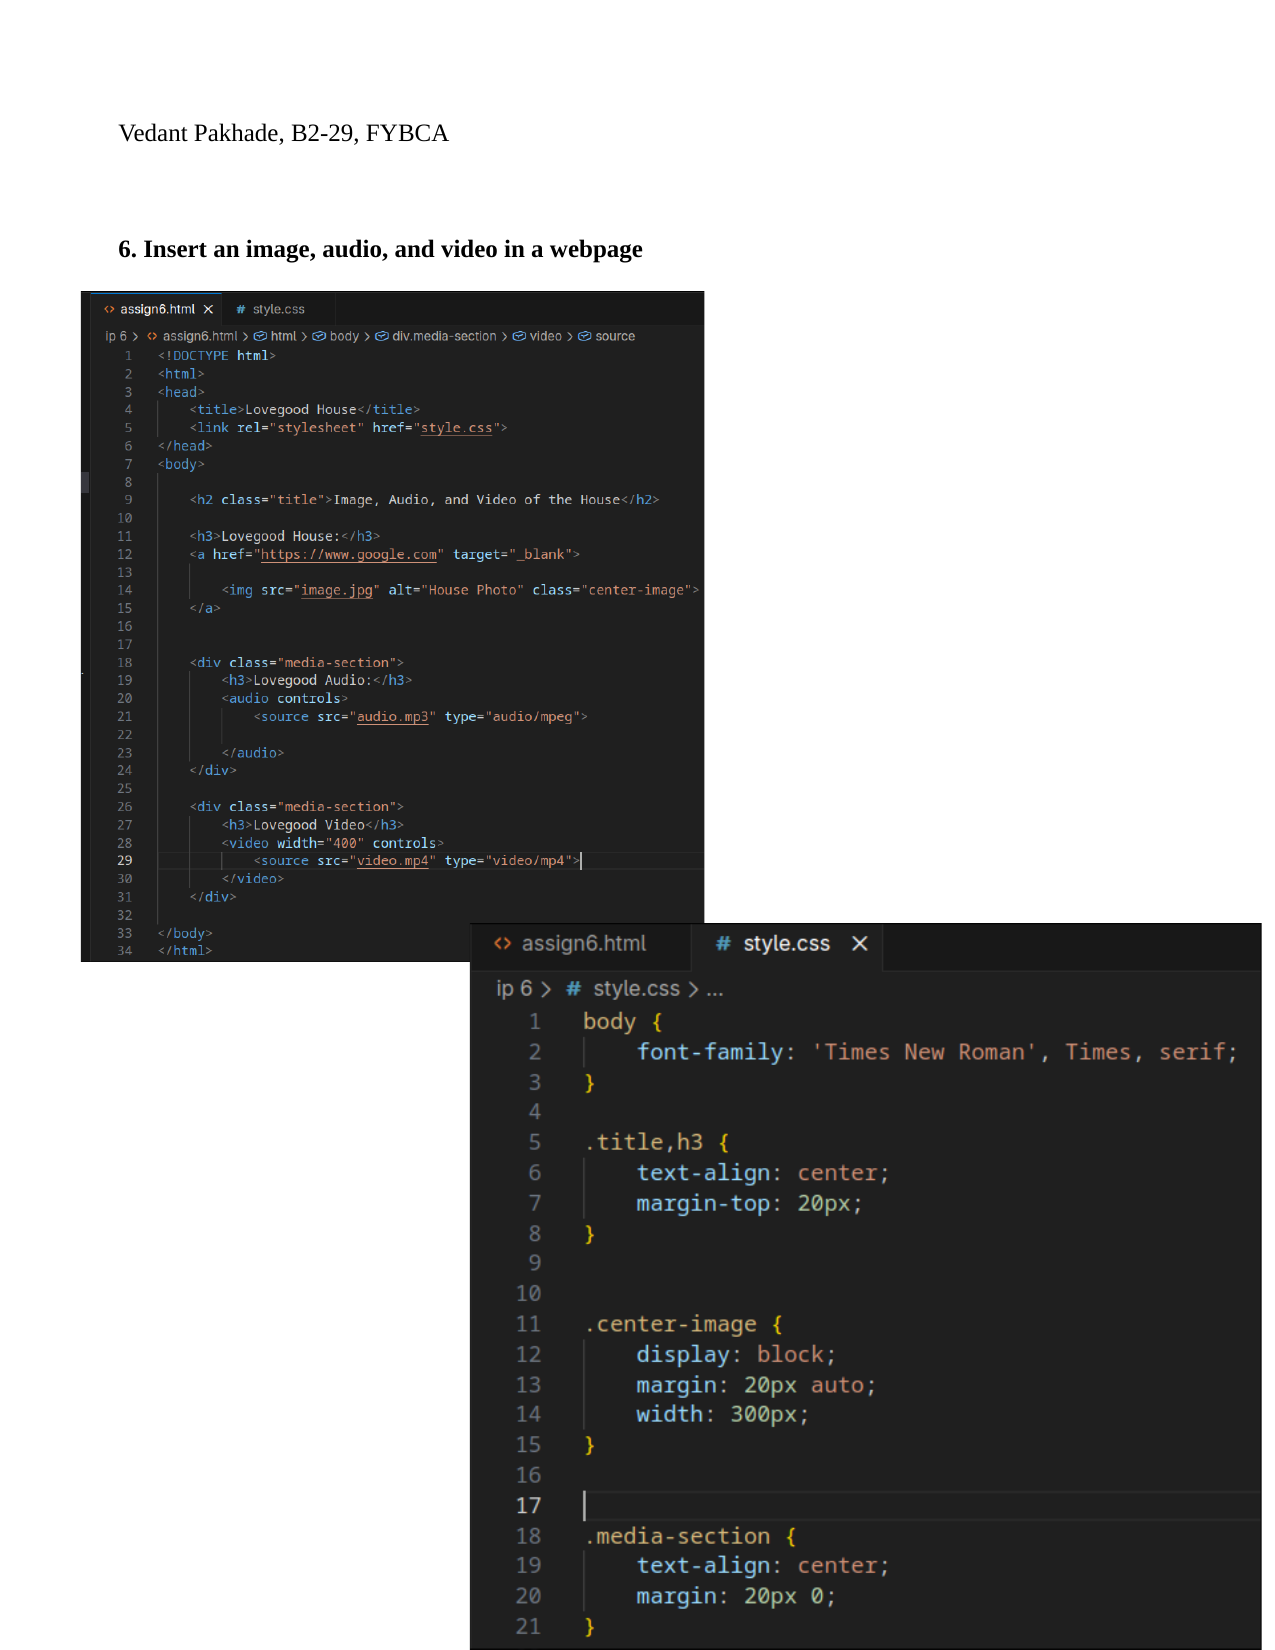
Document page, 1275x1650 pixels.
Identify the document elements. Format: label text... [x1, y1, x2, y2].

text 6. Insert an image, audio, and video in a webpage [118, 234, 1157, 263]
picture [80, 291, 1262, 1650]
